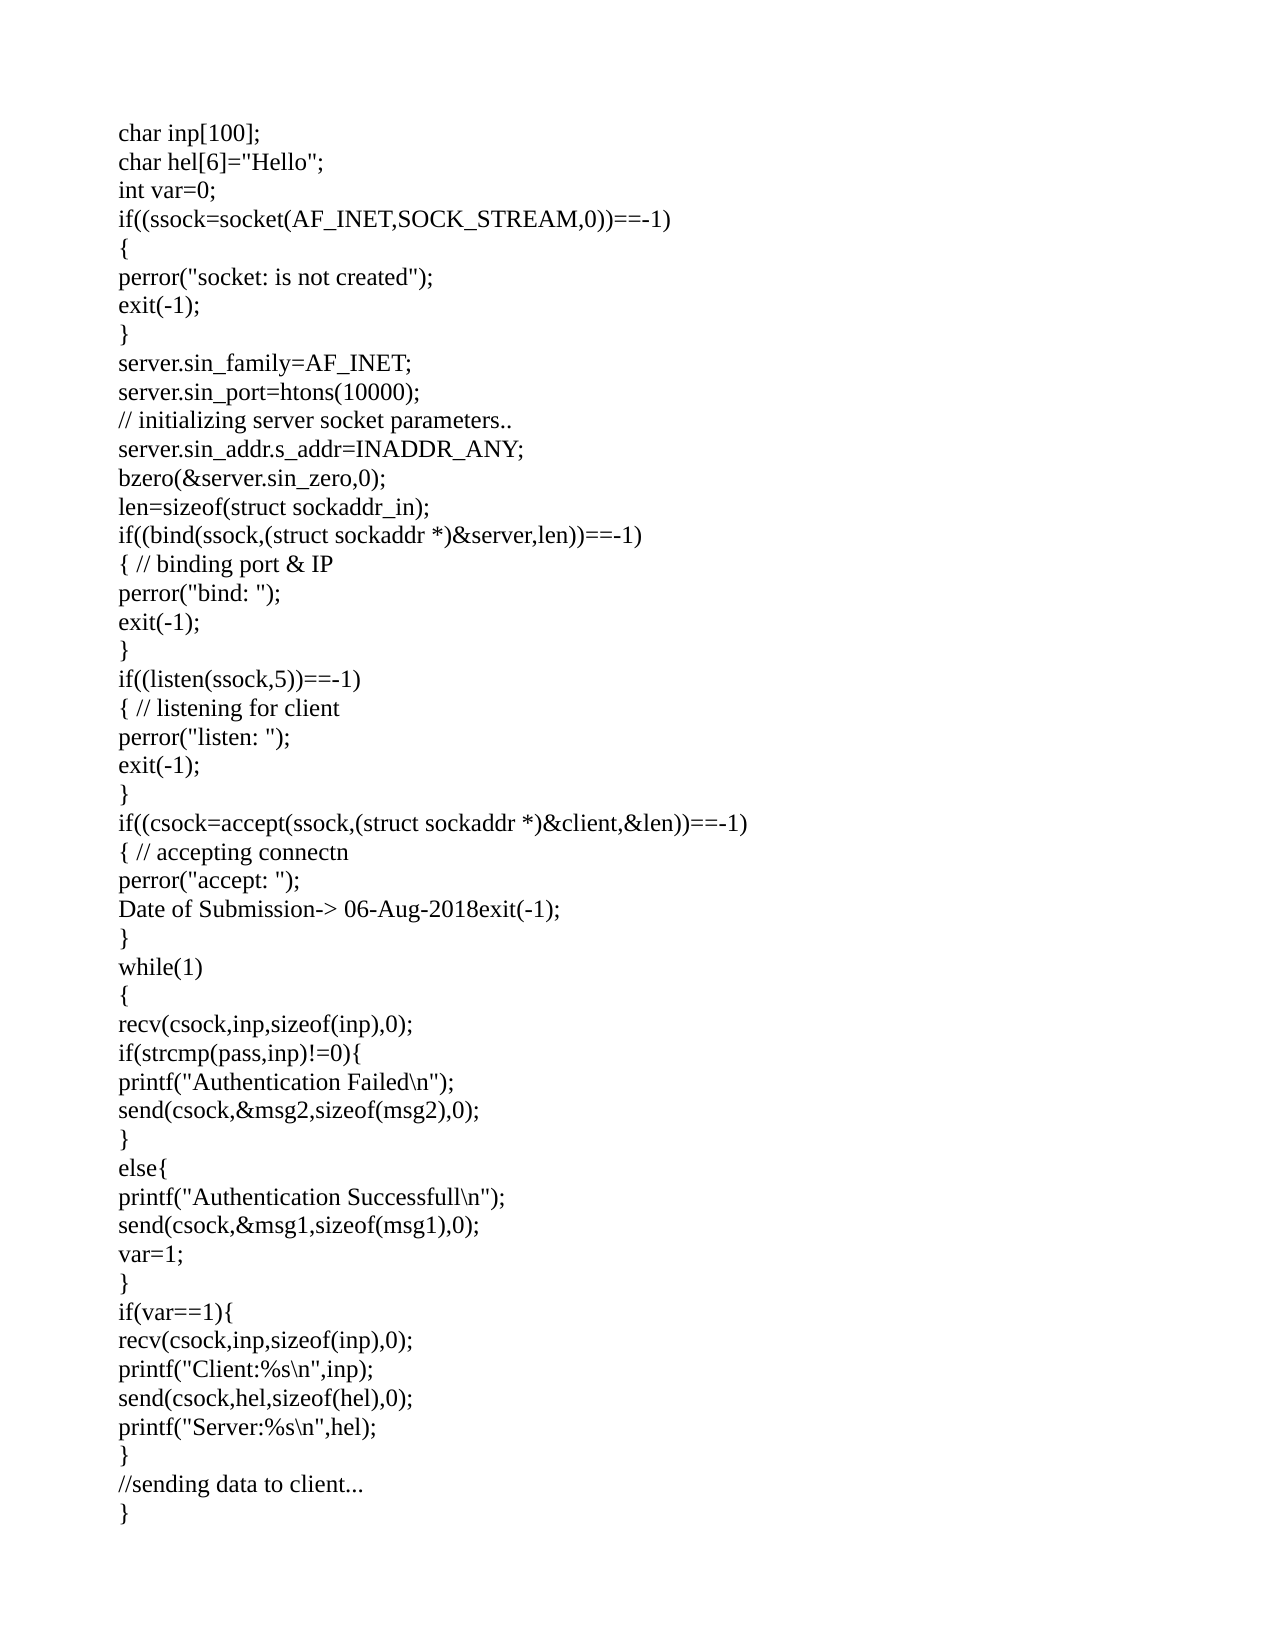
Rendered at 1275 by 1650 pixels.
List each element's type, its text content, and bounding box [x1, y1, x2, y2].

text //sending data to client... [118, 1469, 1157, 1498]
text send(csock,&msg1,sizeof(msg1),0); [118, 1211, 1157, 1239]
text } [118, 319, 1157, 348]
text Date of Submission-> 06-Aug-2018exit(-1); [118, 894, 1157, 923]
text { [118, 233, 1157, 262]
text if((ssock=socket(AF_INET,SOCK_STREAM,0))==-1) [118, 204, 1157, 233]
text } [118, 923, 1157, 952]
text server.sin_addr.s_addr=INADDR_ANY; [118, 434, 1157, 463]
text recv(csock,inp,sizeof(inp),0); [118, 1009, 1157, 1038]
text // initializing server socket parameters.. [118, 406, 1157, 434]
text } [118, 636, 1157, 664]
text send(csock,hel,sizeof(hel),0); [118, 1383, 1157, 1412]
text { [118, 981, 1157, 1009]
text server.sin_port=htons(10000); [118, 377, 1157, 406]
text perror("accept: "); [118, 866, 1157, 894]
text { // listening for client [118, 693, 1157, 722]
text exit(-1); [118, 607, 1157, 636]
text while(1) [118, 952, 1157, 981]
text char inp[100]; [118, 118, 1157, 147]
text { // accepting connectn [118, 837, 1157, 866]
text bzero(&server.sin_zero,0); [118, 463, 1157, 492]
text exit(-1); [118, 291, 1157, 319]
text perror("bind: "); [118, 578, 1157, 607]
text if(strcmp(pass,inp)!=0){ [118, 1038, 1157, 1067]
text } [118, 779, 1157, 808]
text len=sizeof(struct sockaddr_in); [118, 492, 1157, 521]
text printf("Client:%s\n",inp); [118, 1354, 1157, 1383]
text if((bind(ssock,(struct sockaddr *)&server,len))==-1) [118, 521, 1157, 549]
text perror("listen: "); [118, 722, 1157, 751]
text else{ [118, 1153, 1157, 1182]
text exit(-1); [118, 751, 1157, 779]
text } [118, 1441, 1157, 1469]
text send(csock,&msg2,sizeof(msg2),0); [118, 1096, 1157, 1124]
text printf("Server:%s\n",hel); [118, 1412, 1157, 1441]
text int var=0; [118, 176, 1157, 204]
text printf("Authentication Failed\n"); [118, 1067, 1157, 1096]
text } [118, 1124, 1157, 1153]
text var=1; [118, 1239, 1157, 1268]
text printf("Authentication Successfull\n"); [118, 1182, 1157, 1211]
text if(var==1){ [118, 1297, 1157, 1326]
text } [118, 1268, 1157, 1297]
text if((listen(ssock,5))==-1) [118, 664, 1157, 693]
text if((csock=accept(ssock,(struct sockaddr *)&client,&len))==-1) [118, 808, 1157, 837]
text server.sin_family=AF_INET; [118, 348, 1157, 377]
text perror("socket: is not created"); [118, 262, 1157, 291]
text recv(csock,inp,sizeof(inp),0); [118, 1326, 1157, 1354]
text { // binding port & IP [118, 549, 1157, 578]
text char hel[6]="Hello"; [118, 147, 1157, 176]
text } [118, 1498, 1157, 1527]
